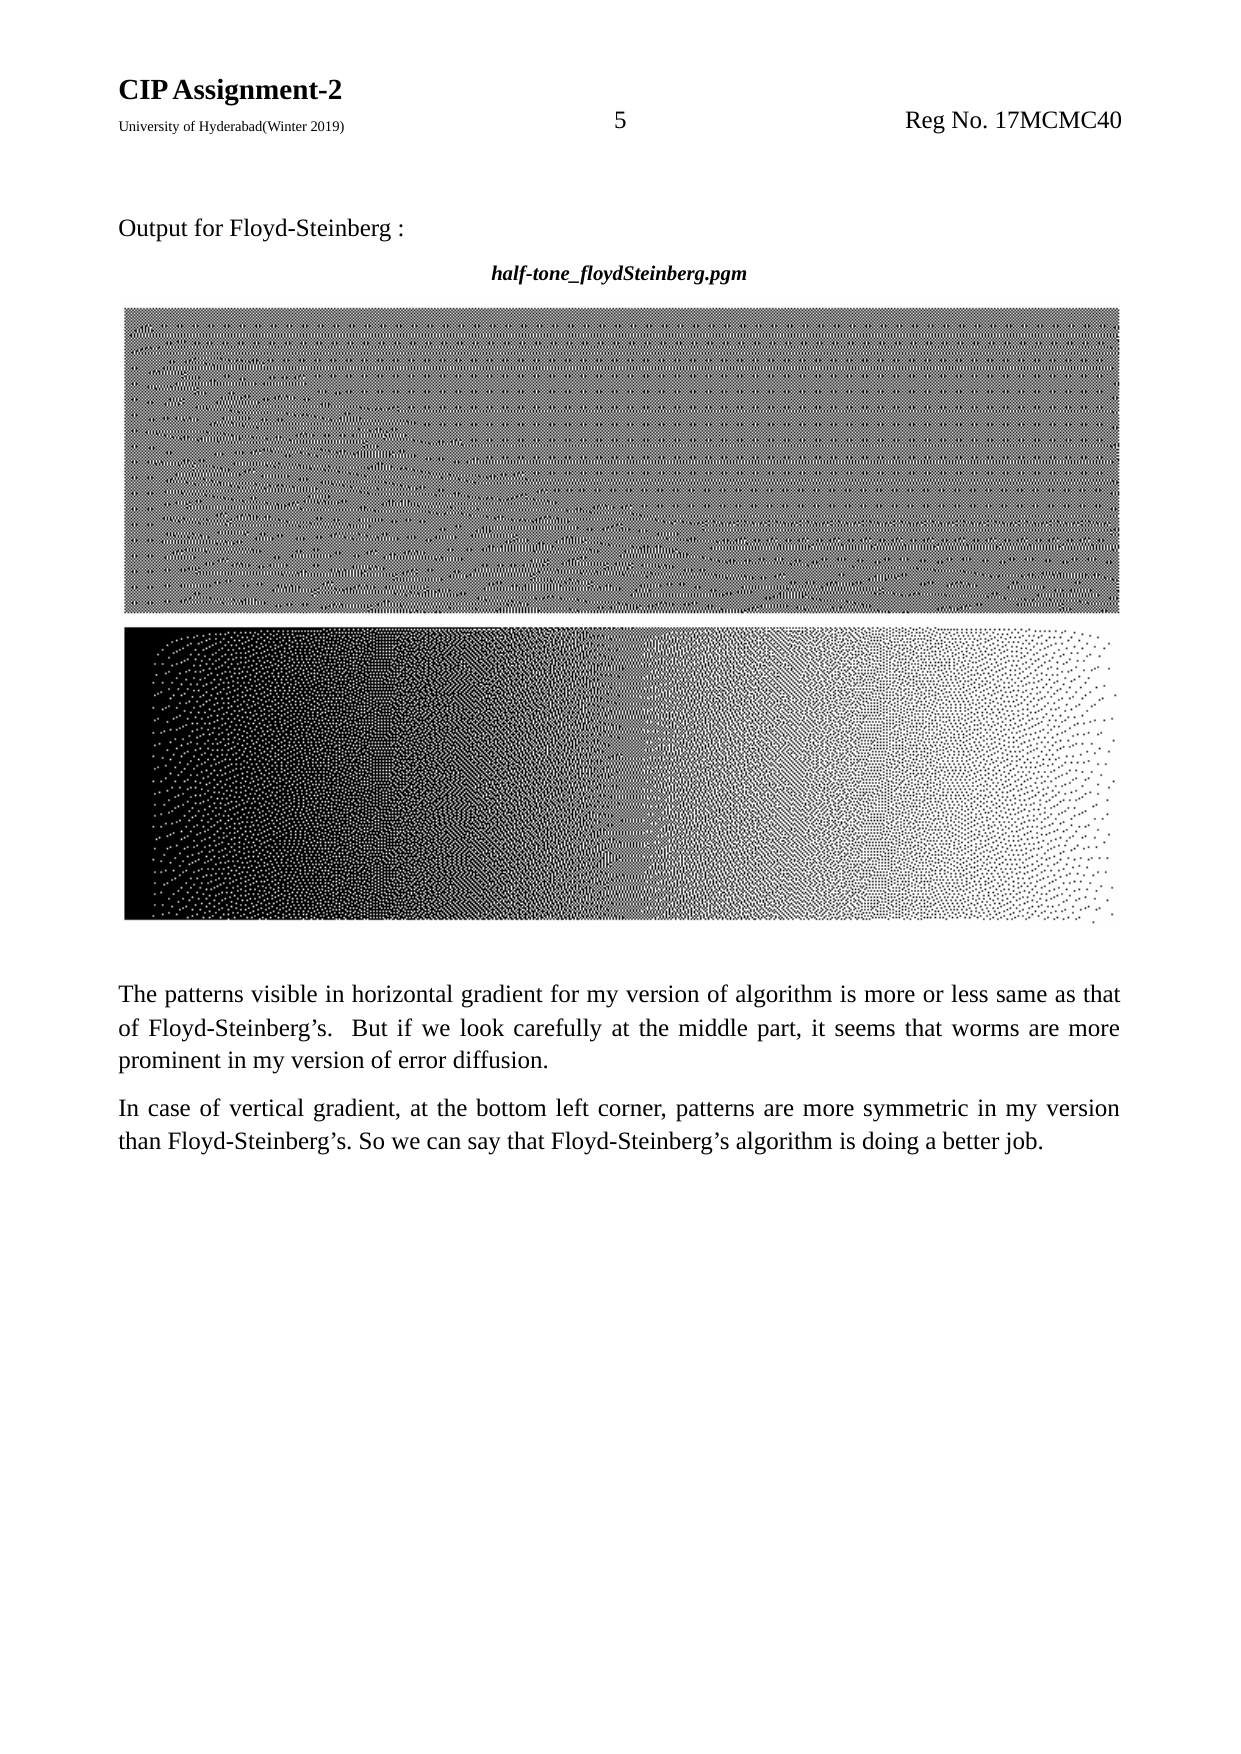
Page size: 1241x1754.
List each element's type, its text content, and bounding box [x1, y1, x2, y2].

text In case of vertical gradient, at the bottom left corner, patterns are more symmetric in my version than Floyd-Steinberg’s. So we can say that Floyd-Steinberg’s algorithm is doing a better job. [118, 1093, 1122, 1155]
text The patterns visible in horizontal gradient for my version of algorithm is more or less same as that of Floyd-Steinberg’s. But if we look carefully at the middle part, it seems that worms are more prominent in my version of error diffusion. [118, 979, 1122, 1074]
picture [120, 302, 1121, 928]
text half-tone_floydSteinberg.pgm [118, 261, 1122, 284]
text Output for Floyd-Steinberg : [118, 213, 1122, 242]
